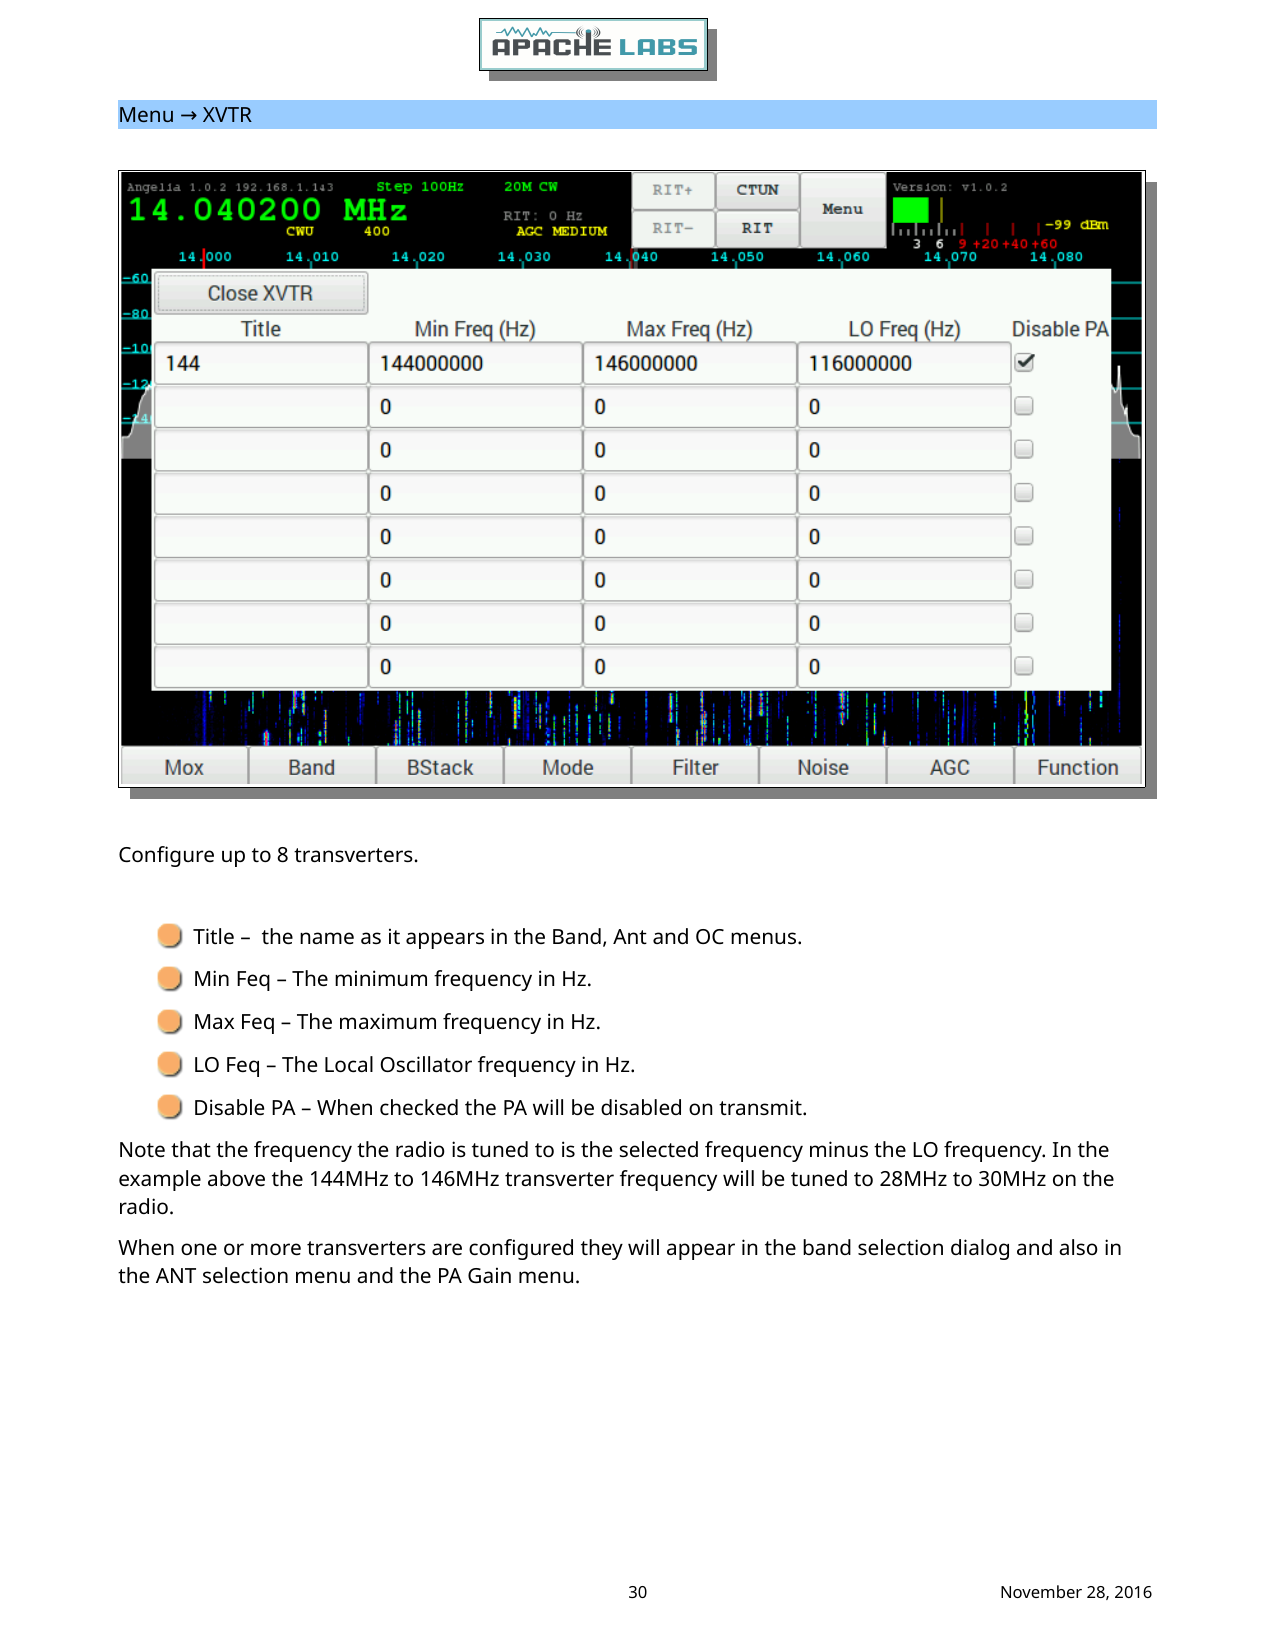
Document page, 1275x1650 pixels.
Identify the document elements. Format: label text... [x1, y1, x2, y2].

text Configure up to 8 transverters. [118, 840, 1157, 868]
picture [156, 1008, 185, 1037]
list Max Feq – The maximum frequency in Hz. [156, 1007, 1157, 1037]
list Disable PA – When checked the PA will be disabled on transmit. [156, 1093, 1157, 1123]
subtitle Menu → XVTR [118, 100, 1157, 129]
text Note that the frequency the radio is tuned to is the selected frequency minus the LO frequency. In the example above the 144MHz to 146MHz transverter frequency will be tuned to 28MHz to 30MHz on the radio. [118, 1135, 1157, 1221]
list Min Feq – The minimum frequency in Hz. [156, 964, 1157, 995]
list LO Feq – The Local Oscillator frequency in Hz. [185, 1050, 1157, 1080]
picture [156, 965, 185, 994]
picture [156, 1093, 185, 1122]
text When one or more transverters are configured they will appear in the band selection dialog and also in the ANT selection menu and the PA Gain menu. [118, 1233, 1157, 1290]
picture [482, 21, 704, 68]
picture [156, 1050, 185, 1080]
list Title – the name as it appears in the Band, Ant and OC menus. [156, 922, 1157, 952]
picture [156, 922, 185, 951]
picture [121, 172, 1142, 784]
